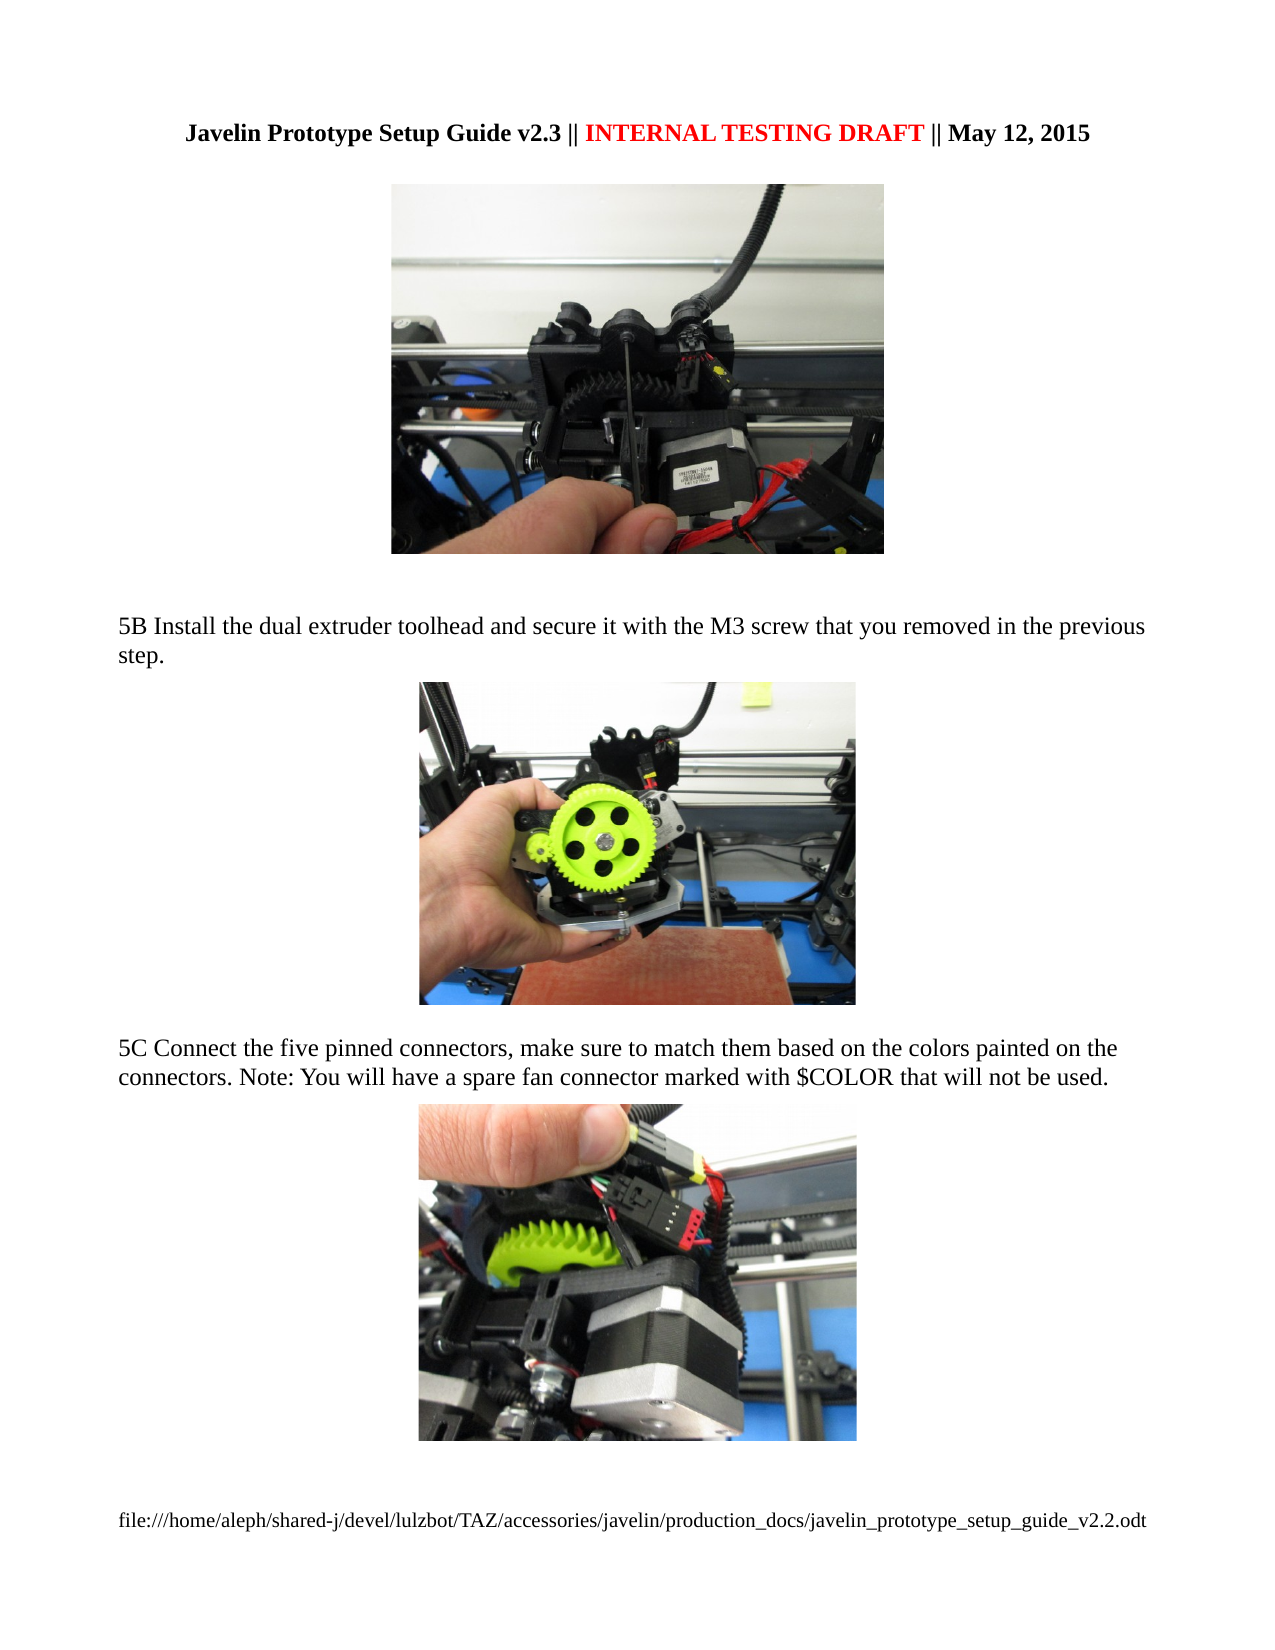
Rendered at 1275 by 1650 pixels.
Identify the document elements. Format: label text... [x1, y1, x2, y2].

picture [391, 184, 884, 554]
picture [418, 1104, 857, 1441]
text 5C Connect the five pinned connectors, make sure to match them based on the colors painted on the connectors. Note: You will have a spare fan connector marked with $COLOR that will not be used. [118, 1033, 1157, 1091]
picture [419, 682, 856, 1005]
text 5B Install the dual extruder toolhead and secure it with the M3 screw that you removed in the previous step. [118, 611, 1157, 668]
